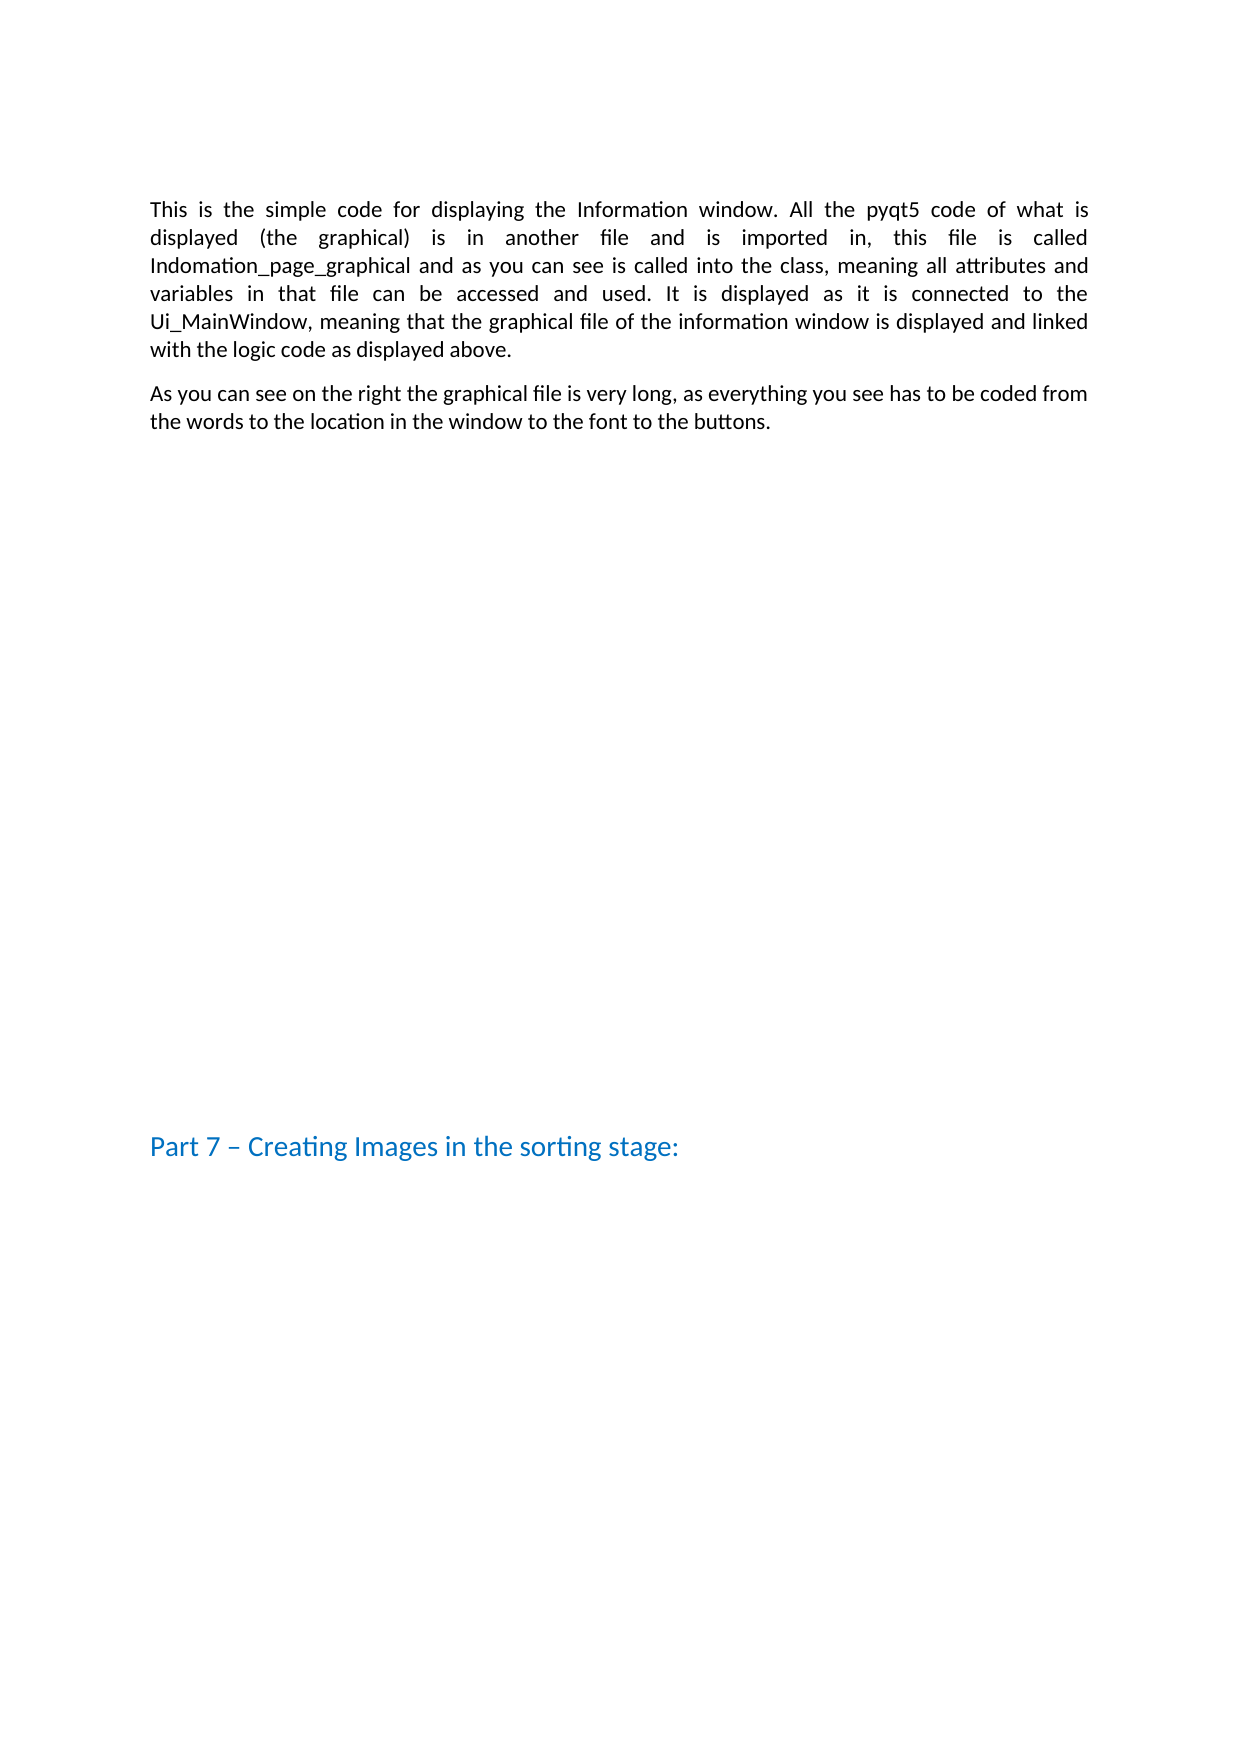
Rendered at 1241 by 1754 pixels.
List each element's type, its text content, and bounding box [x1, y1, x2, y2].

text As you can see on the right the graphical file is very long, as everything you see has to be coded from the words to the location in the window to the font to the buttons. [150, 379, 1090, 436]
text This is the simple code for displaying the Information window. All the pyqt5 code of what is displayed (the graphical) is in another file and is imported in, this file is called Indomation_page_graphical and as you can see is called into the class, meaning all attributes and variables in that file can be accessed and used. It is displayed as it is connected to the Ui_MainWindow, meaning that the graphical file of the information window is displayed and linked with the logic code as displayed above. [150, 195, 1090, 363]
subtitle Part 7 – Creating Images in the sorting stage: [150, 1128, 1090, 1164]
